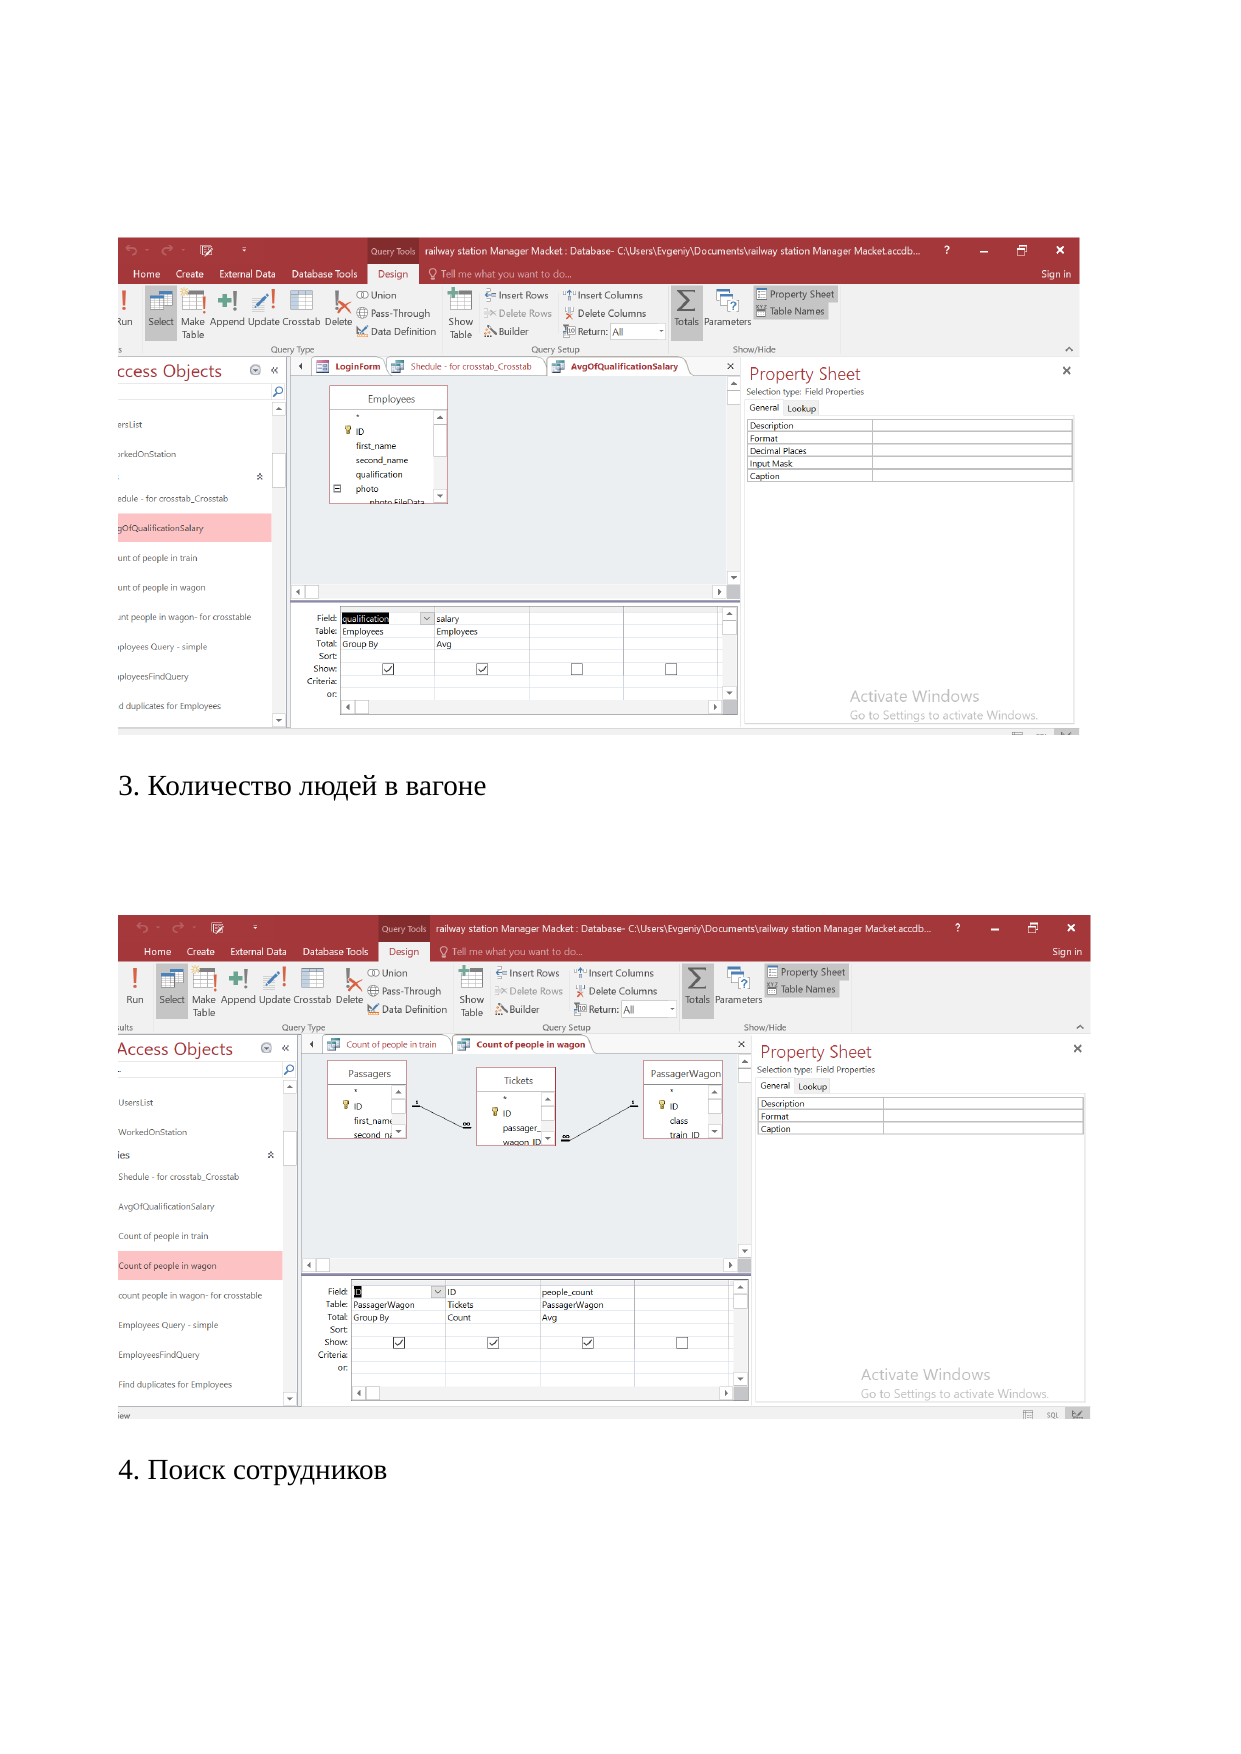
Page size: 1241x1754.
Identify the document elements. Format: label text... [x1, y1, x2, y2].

picture [118, 802, 1123, 1419]
text 3. Количество людей в вагоне [118, 768, 1122, 802]
picture [118, 118, 1123, 735]
text 4. Поиск сотрудников [118, 1452, 1122, 1486]
